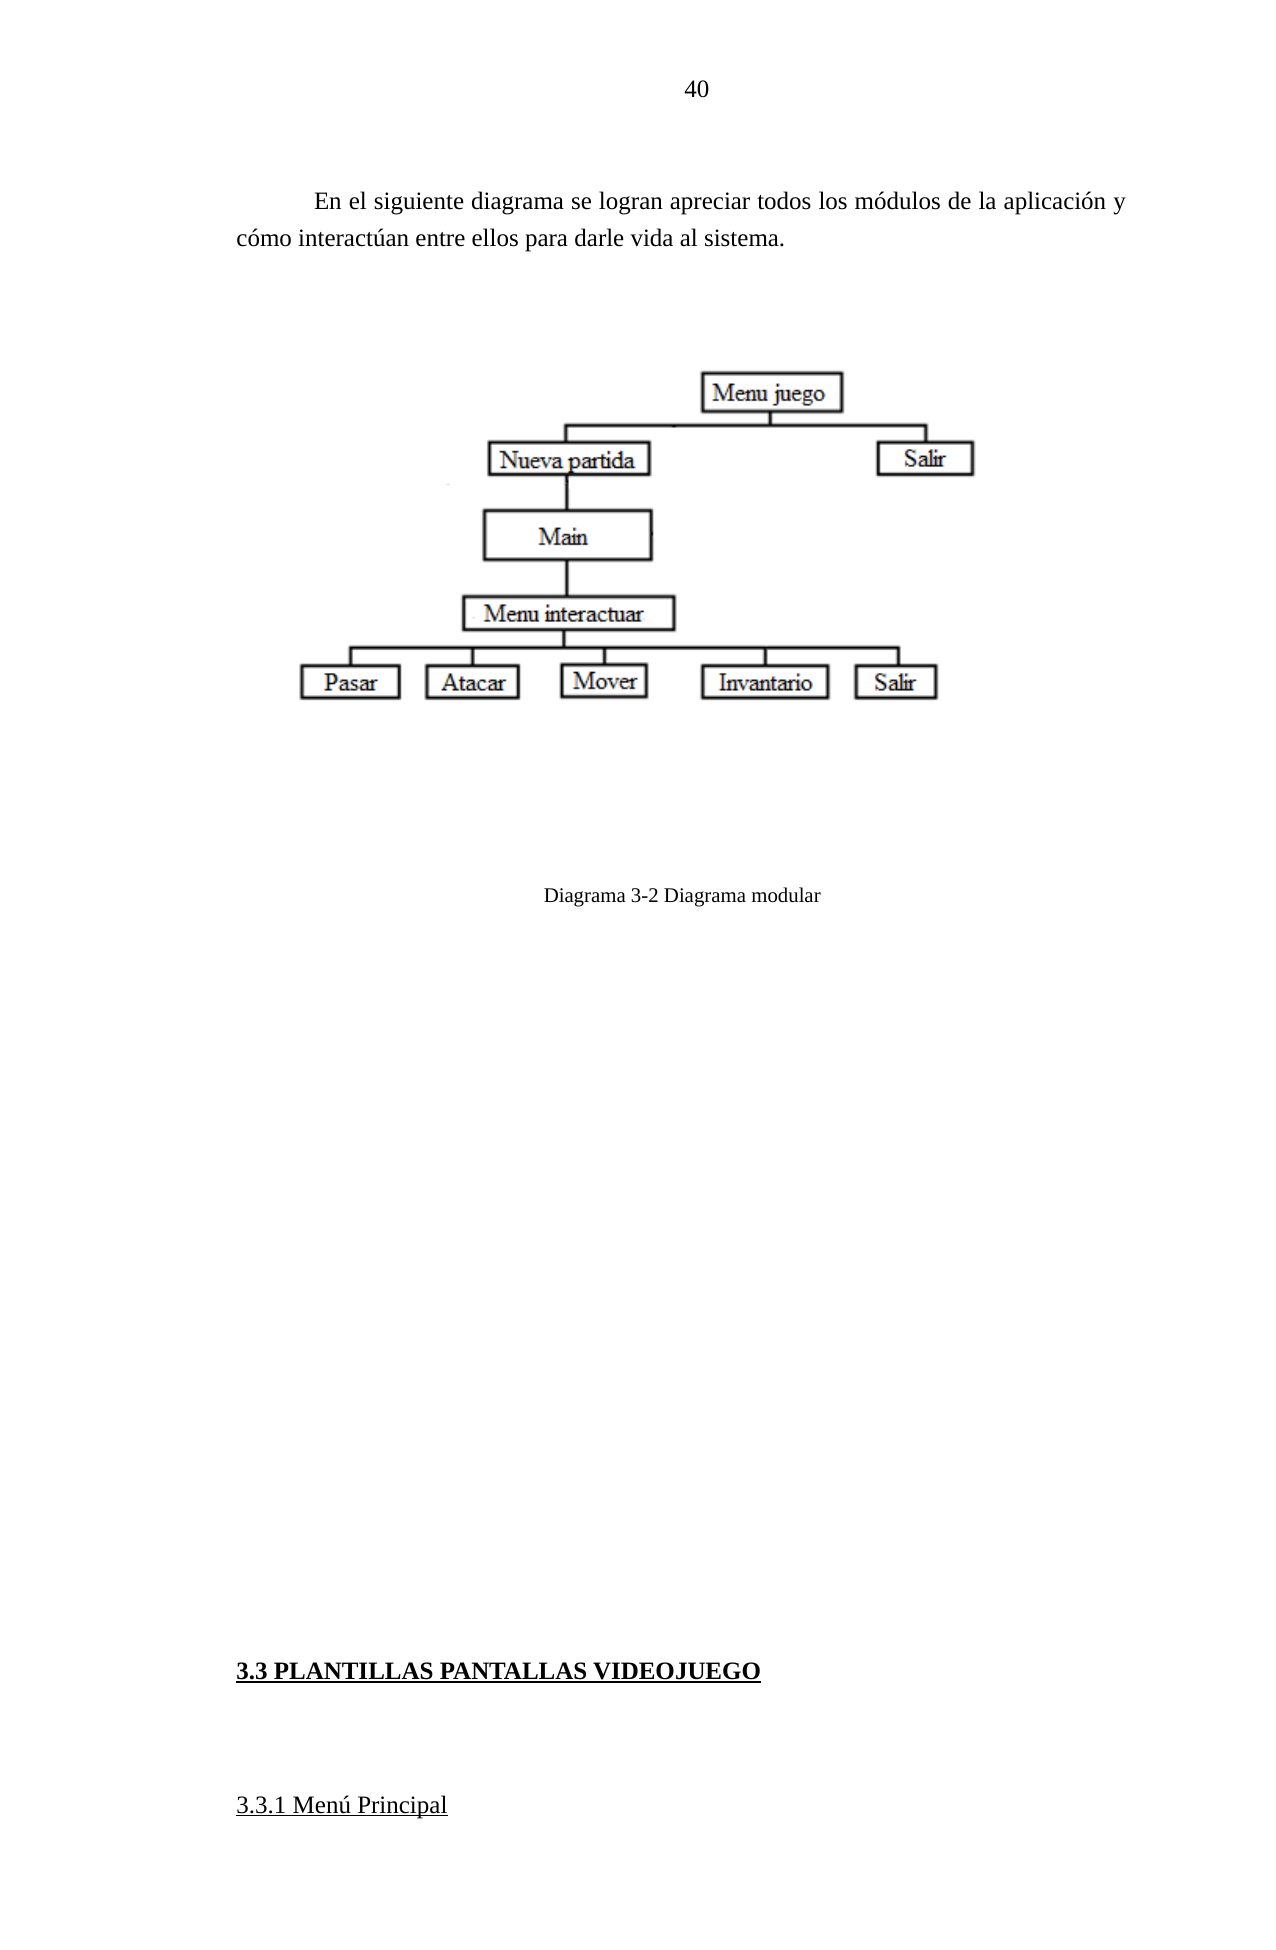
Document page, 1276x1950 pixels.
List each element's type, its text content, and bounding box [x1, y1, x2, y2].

subtitle 3.3.1 Menú Principal [236, 1790, 1128, 1819]
text Diagrama 3-2 Diagrama modular [236, 883, 1128, 907]
subtitle 3.3 PLANTILLAS PANTALLAS VIDEOJUEGO [236, 1656, 1128, 1685]
text En el siguiente diagrama se logran apreciar todos los módulos de la aplicación y cómo interactúan entre ellos para darle vida al sistema. [236, 177, 1128, 252]
